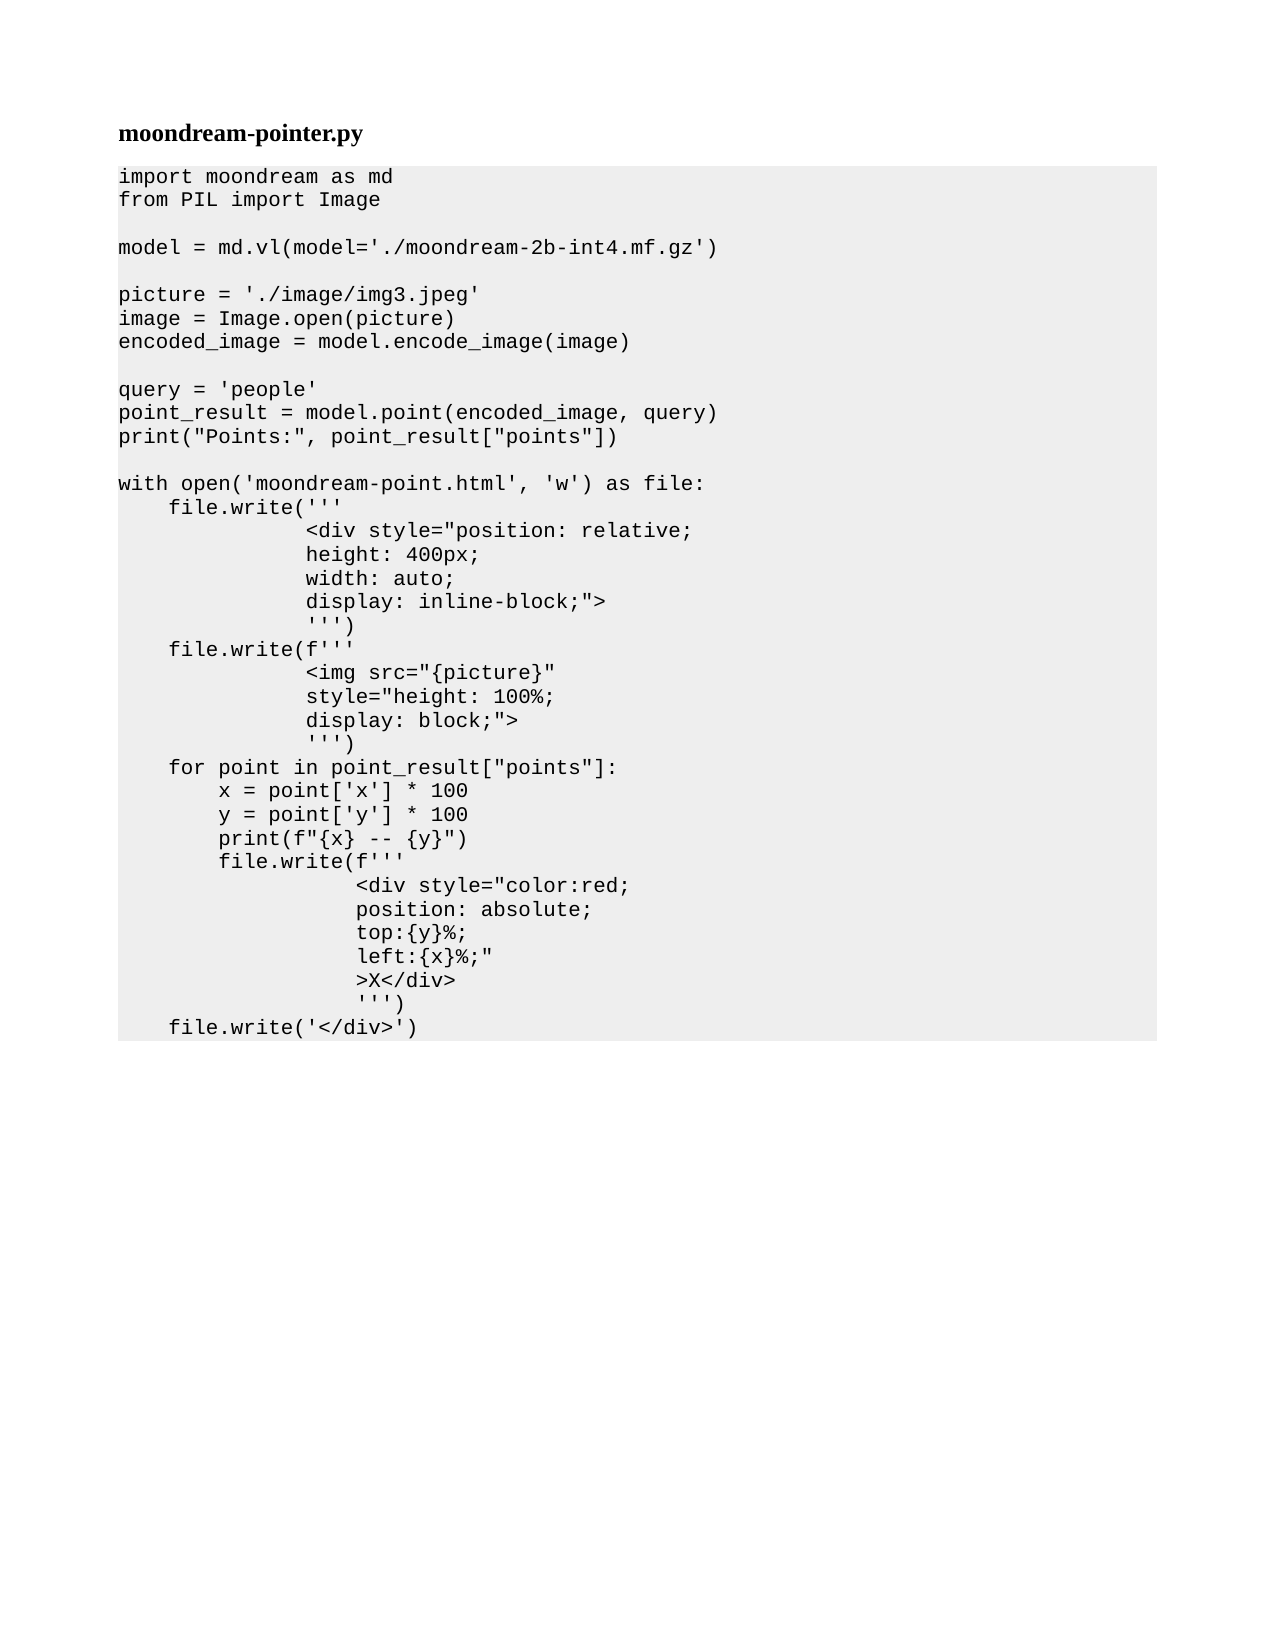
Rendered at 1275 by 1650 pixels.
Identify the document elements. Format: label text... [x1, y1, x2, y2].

text import moondream as md [118, 166, 1157, 189]
text image = Image.open(picture) [118, 308, 1157, 331]
text print("Points:", point_result["points"]) [118, 426, 1157, 449]
text file.write(f''' [118, 639, 1157, 662]
text from PIL import Image [118, 189, 1157, 213]
text x = point['x'] * 100 [118, 781, 1157, 804]
text ''') [118, 733, 1157, 757]
text top:{y}%; [118, 922, 1157, 946]
text file.write('</div>') [118, 1017, 1157, 1041]
text file.write(''' [118, 497, 1157, 520]
text y = point['y'] * 100 [118, 804, 1157, 828]
text style="height: 100%; [118, 686, 1157, 709]
text position: absolute; [118, 899, 1157, 922]
text display: inline-block;"> [118, 591, 1157, 615]
text picture = './image/img3.jpeg' [118, 284, 1157, 308]
text query = 'people' [118, 378, 1157, 402]
text <div style="color:red; [118, 875, 1157, 899]
text <div style="position: relative; [118, 520, 1157, 544]
text print(f"{x} -- {y}") [118, 828, 1157, 851]
text ''') [118, 993, 1157, 1017]
text ''') [118, 615, 1157, 639]
text left:{x}%;" [118, 946, 1157, 970]
text width: auto; [118, 568, 1157, 591]
text >X</div> [118, 970, 1157, 993]
text encoded_image = model.encode_image(image) [118, 331, 1157, 355]
text point_result = model.point(encoded_image, query) [118, 402, 1157, 426]
text with open('moondream-point.html', 'w') as file: [118, 473, 1157, 497]
text <img src="{picture}" [118, 662, 1157, 686]
text file.write(f''' [118, 851, 1157, 875]
text model = md.vl(model='./moondream-2b-int4.mf.gz') [118, 237, 1157, 260]
text display: block;"> [118, 709, 1157, 733]
text for point in point_result["points"]: [118, 757, 1157, 781]
text moondream-pointer.py [118, 118, 1157, 147]
text height: 400px; [118, 544, 1157, 568]
